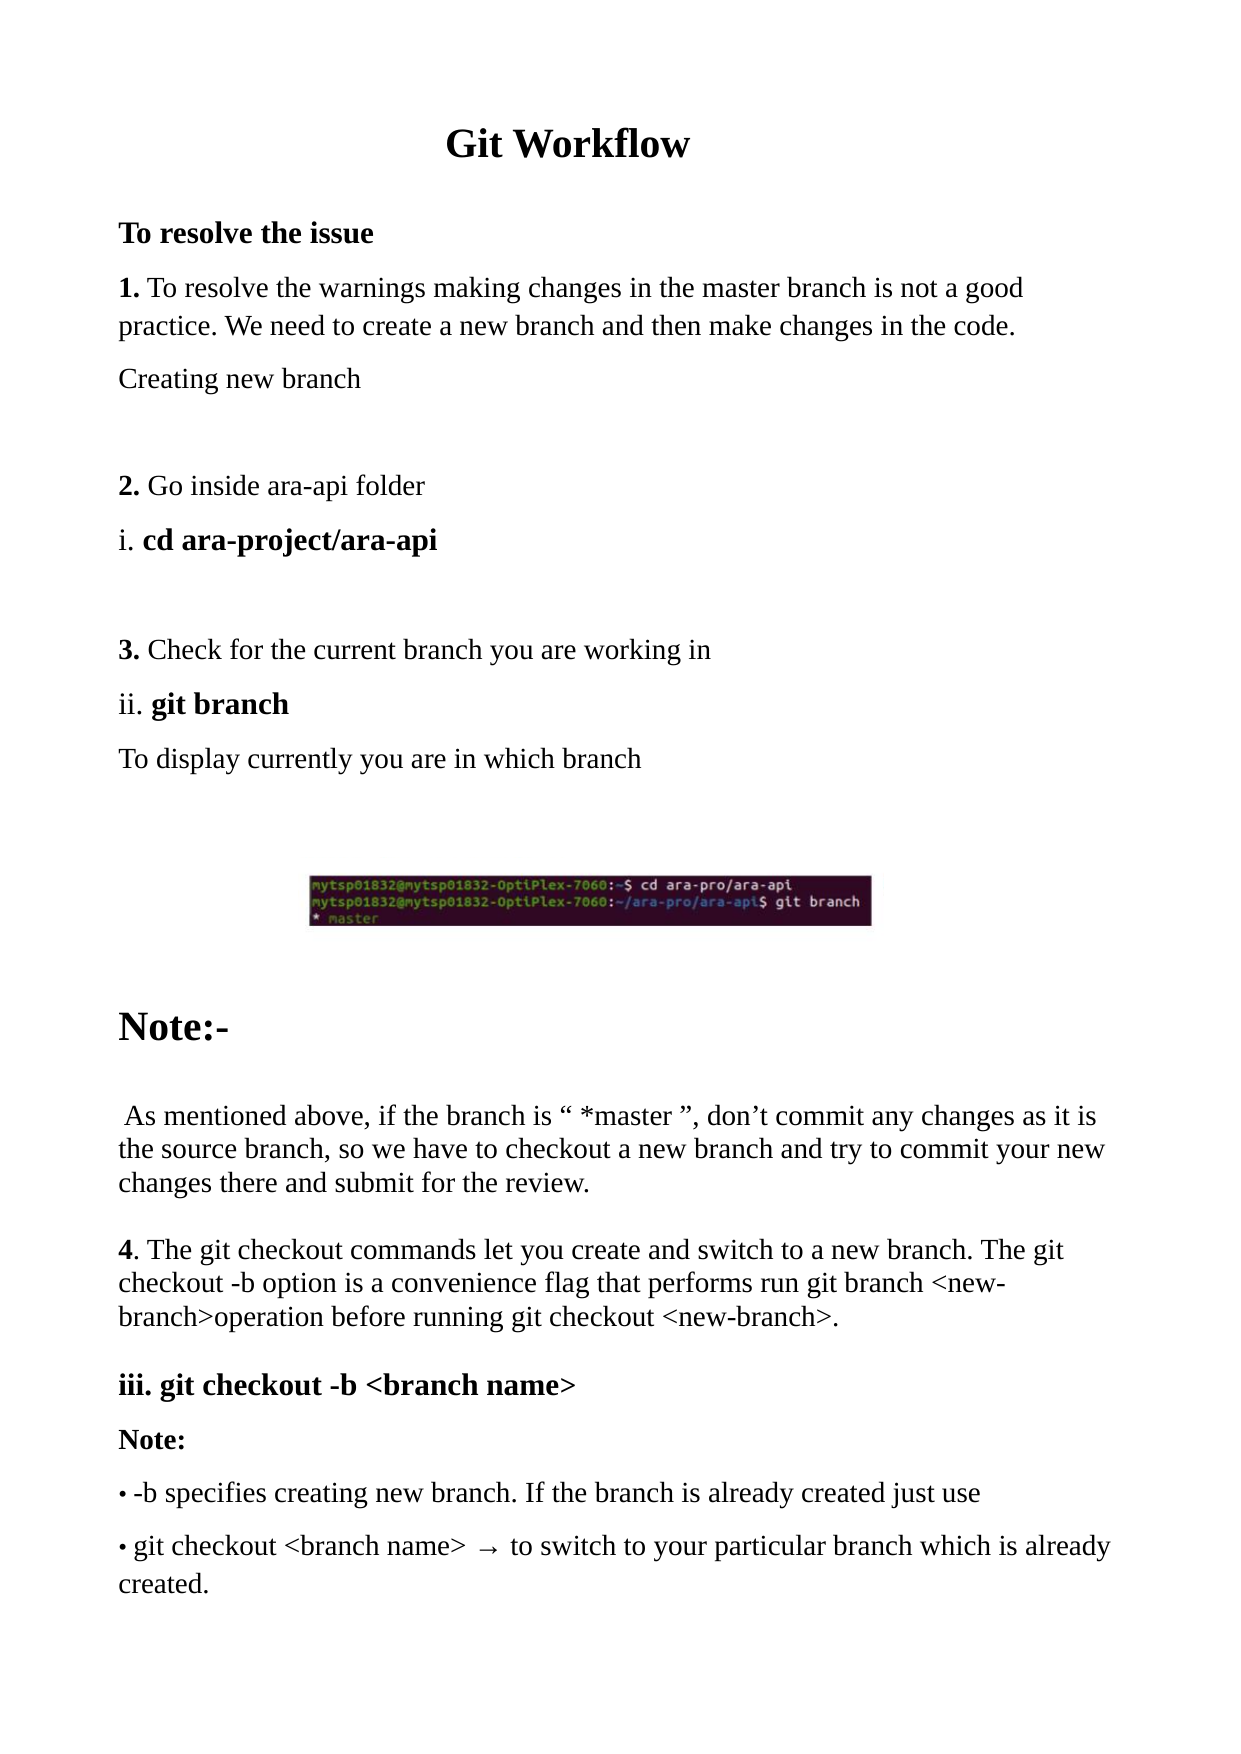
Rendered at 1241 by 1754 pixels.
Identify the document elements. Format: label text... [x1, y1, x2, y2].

text Note: [118, 1422, 1122, 1455]
text iii. git checkout -b <branch name> [118, 1366, 1122, 1402]
text 3. Check for the current branch you are working in [118, 632, 1122, 666]
text • git checkout <branch name> → to switch to your particular branch which is already created. [118, 1528, 1122, 1600]
text ii. git branch [118, 686, 1122, 722]
text As mentioned above, if the branch is “ *master ”, don’t commit any changes as it is the source branch, so we have to checkout a new branch and try to commit your new changes there and submit for the review. [118, 1098, 1122, 1198]
text Git Workflow [118, 118, 1122, 166]
text To resolve the issue [118, 214, 1122, 250]
picture [298, 857, 884, 955]
text 4. The git checkout commands let you create and switch to a new branch. The git checkout -b option is a convenience flag that performs run git branch <new-branch>operation before running git checkout <new-branch>. [118, 1232, 1122, 1332]
text 2. Go inside ara-api folder [118, 468, 1122, 501]
text • -b specifies creating new branch. If the branch is already created just use [118, 1475, 1122, 1508]
text Note:- [118, 1002, 1122, 1050]
text i. cd ara-project/ara-api [118, 521, 1122, 557]
text 1. To resolve the warnings making changes in the master branch is not a good practice. We need to create a new branch and then make changes in the code. [118, 270, 1122, 342]
text Creating new branch [118, 361, 1122, 395]
text To display currently you are in which branch [118, 741, 1122, 775]
